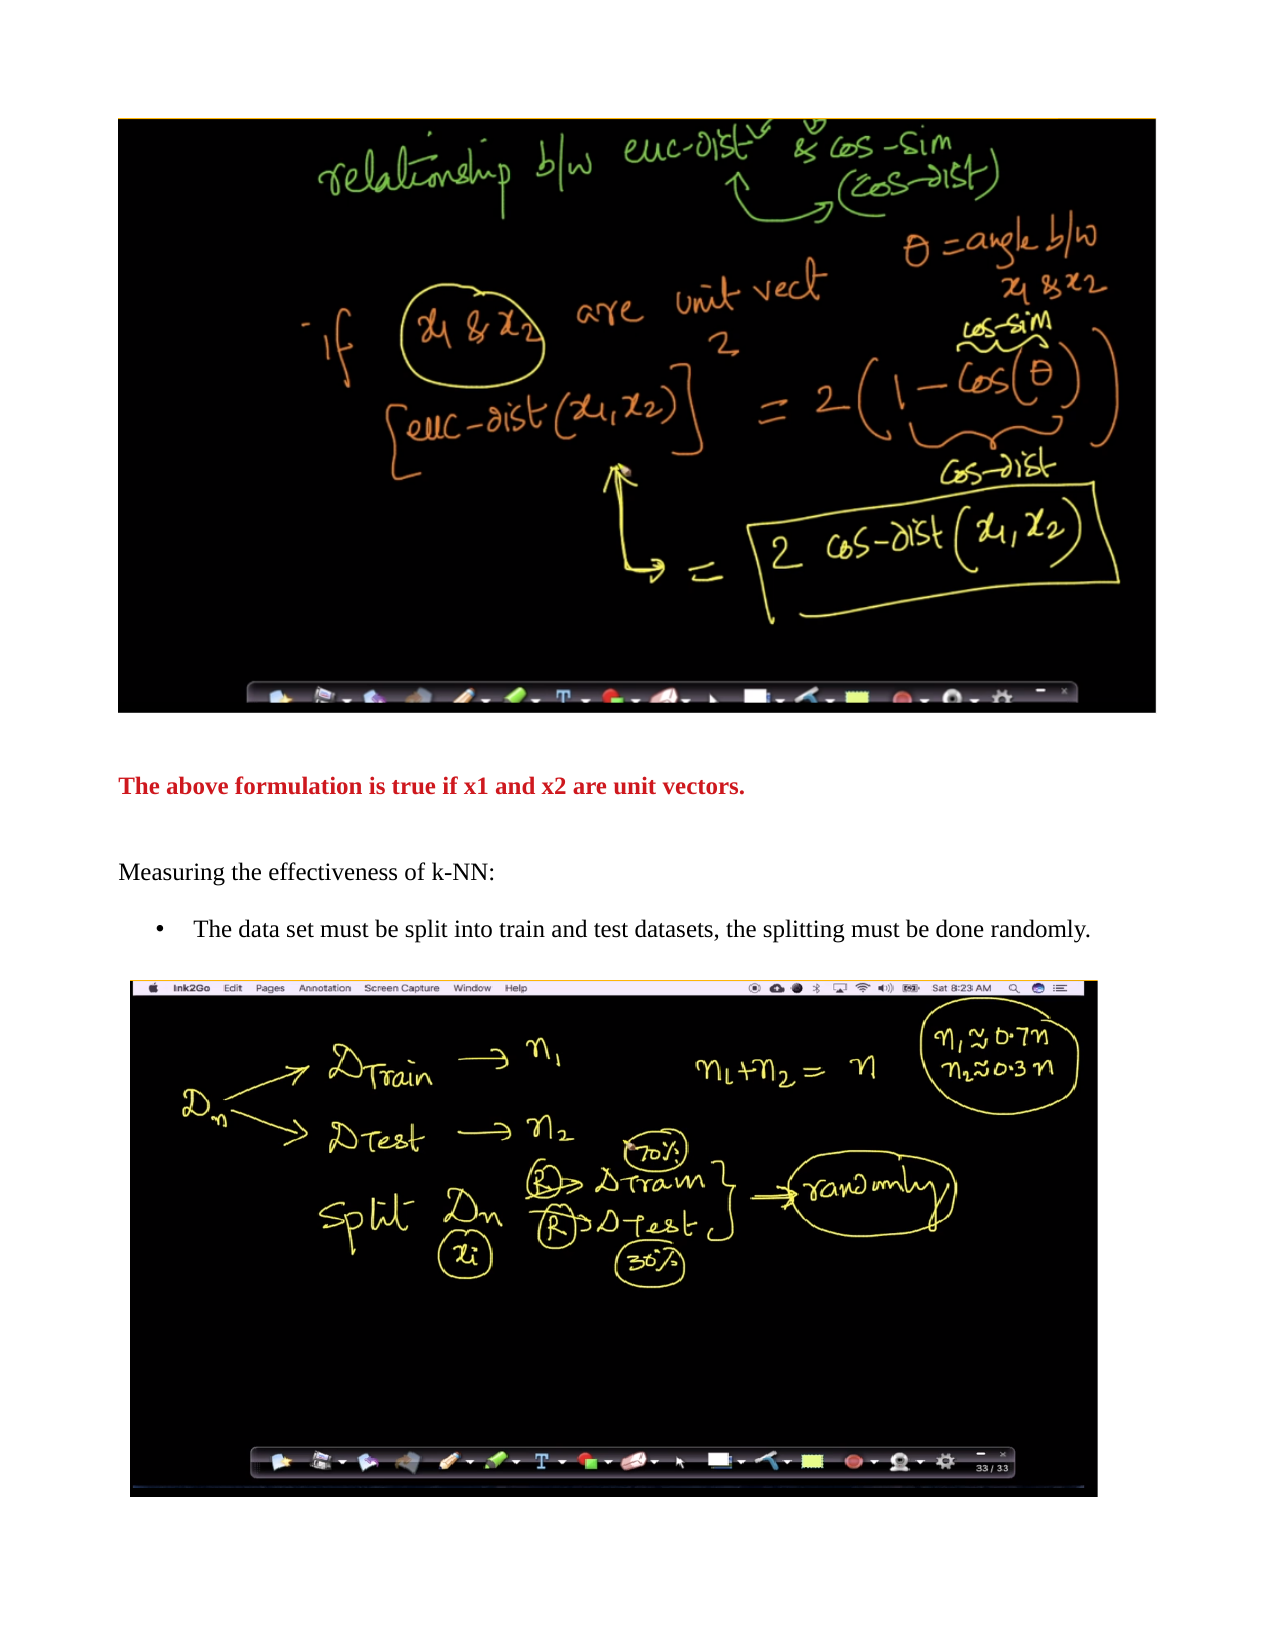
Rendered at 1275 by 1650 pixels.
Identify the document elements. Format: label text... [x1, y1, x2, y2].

list The data set must be split into train and test datasets, the splitting must be done randomly. [156, 914, 1157, 943]
text Measuring the effectiveness of k-NN: [118, 857, 1157, 886]
text The above formulation is true if x1 and x2 are unit vectors. [118, 771, 1157, 799]
picture [130, 980, 1098, 1498]
picture [118, 118, 1157, 714]
